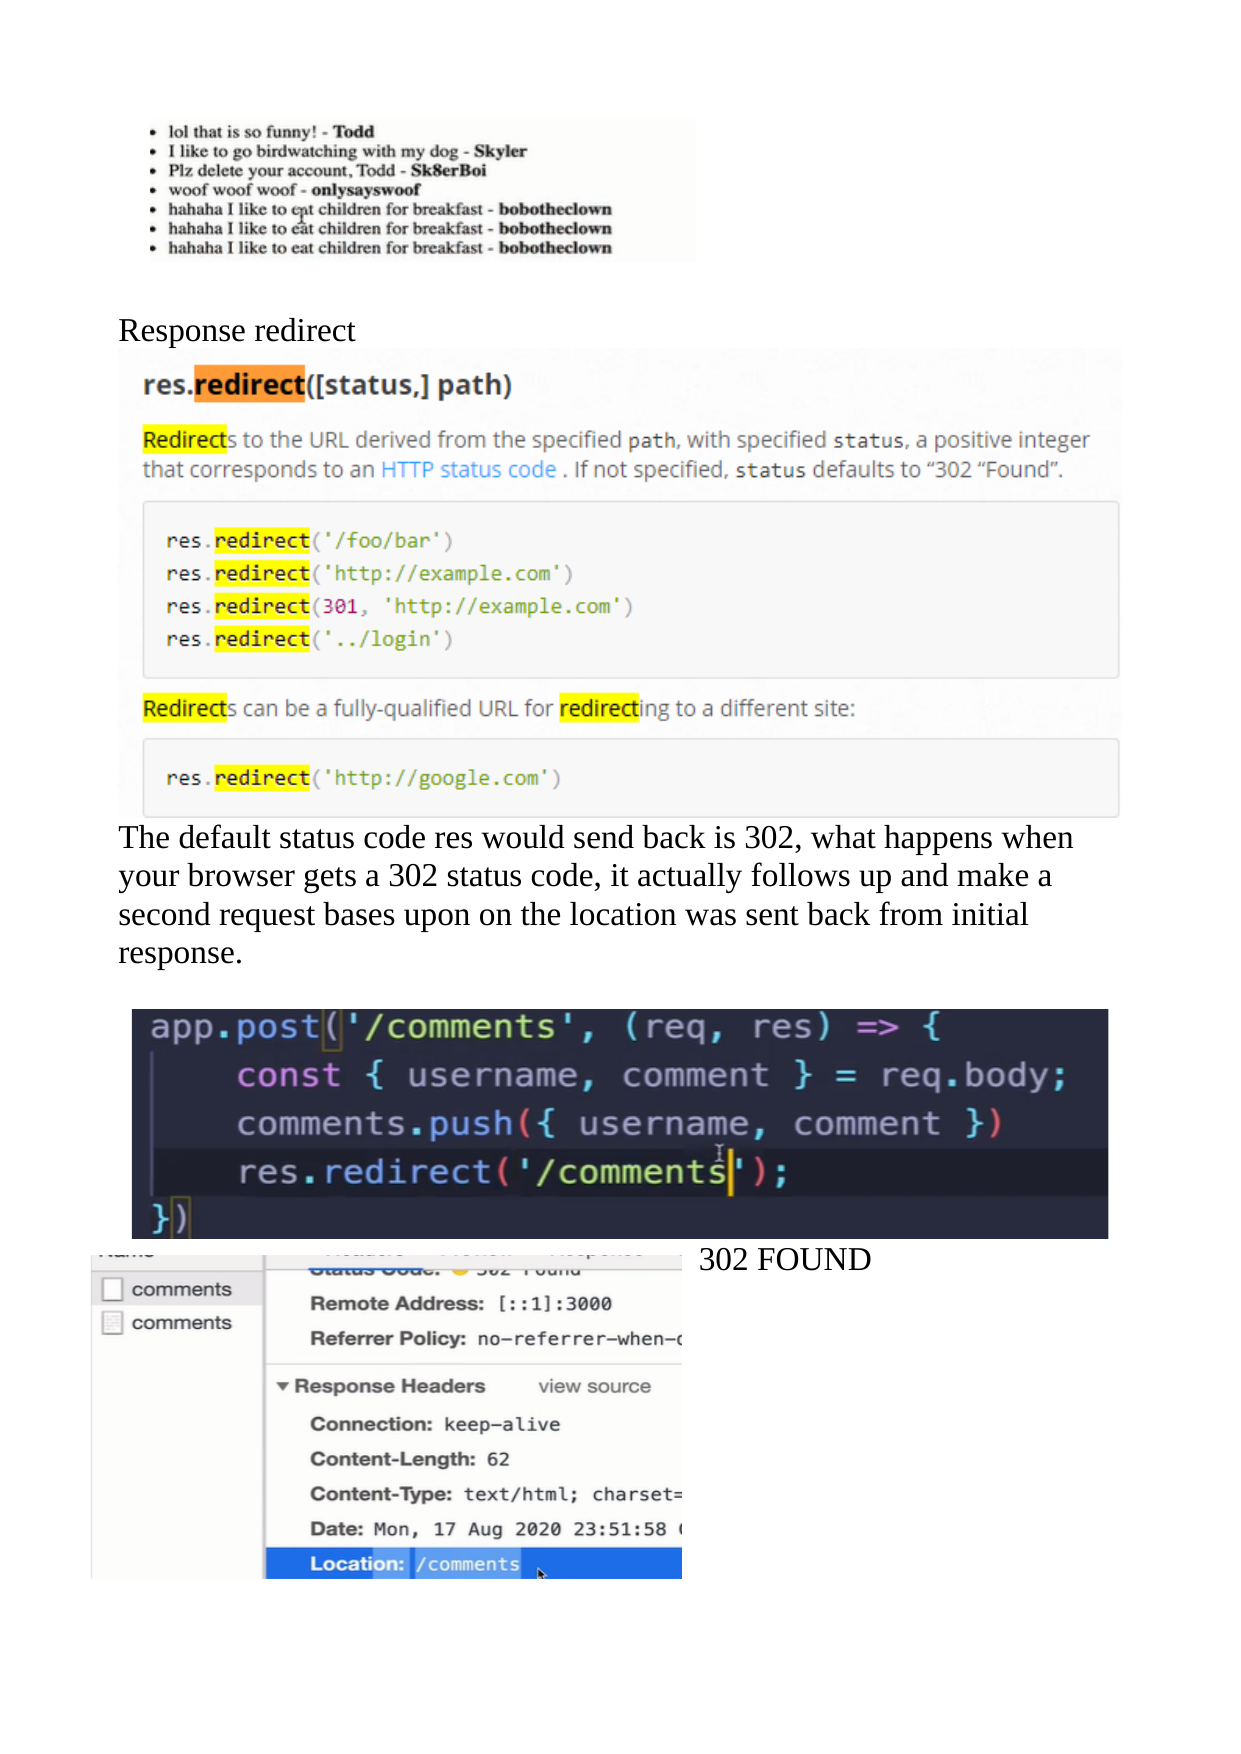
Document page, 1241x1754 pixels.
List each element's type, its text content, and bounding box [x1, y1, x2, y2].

text Response redirect [118, 310, 1122, 348]
text 302 FOUND [118, 1009, 1122, 1277]
text The default status code res would send back is 302, what happens when your browser gets a 302 status code, it actually follows up and make a second request bases upon on the location was sent back from initial response. [118, 818, 1122, 971]
picture [149, 118, 697, 262]
picture [131, 1009, 1109, 1239]
picture [118, 348, 1123, 818]
picture [90, 1255, 682, 1579]
